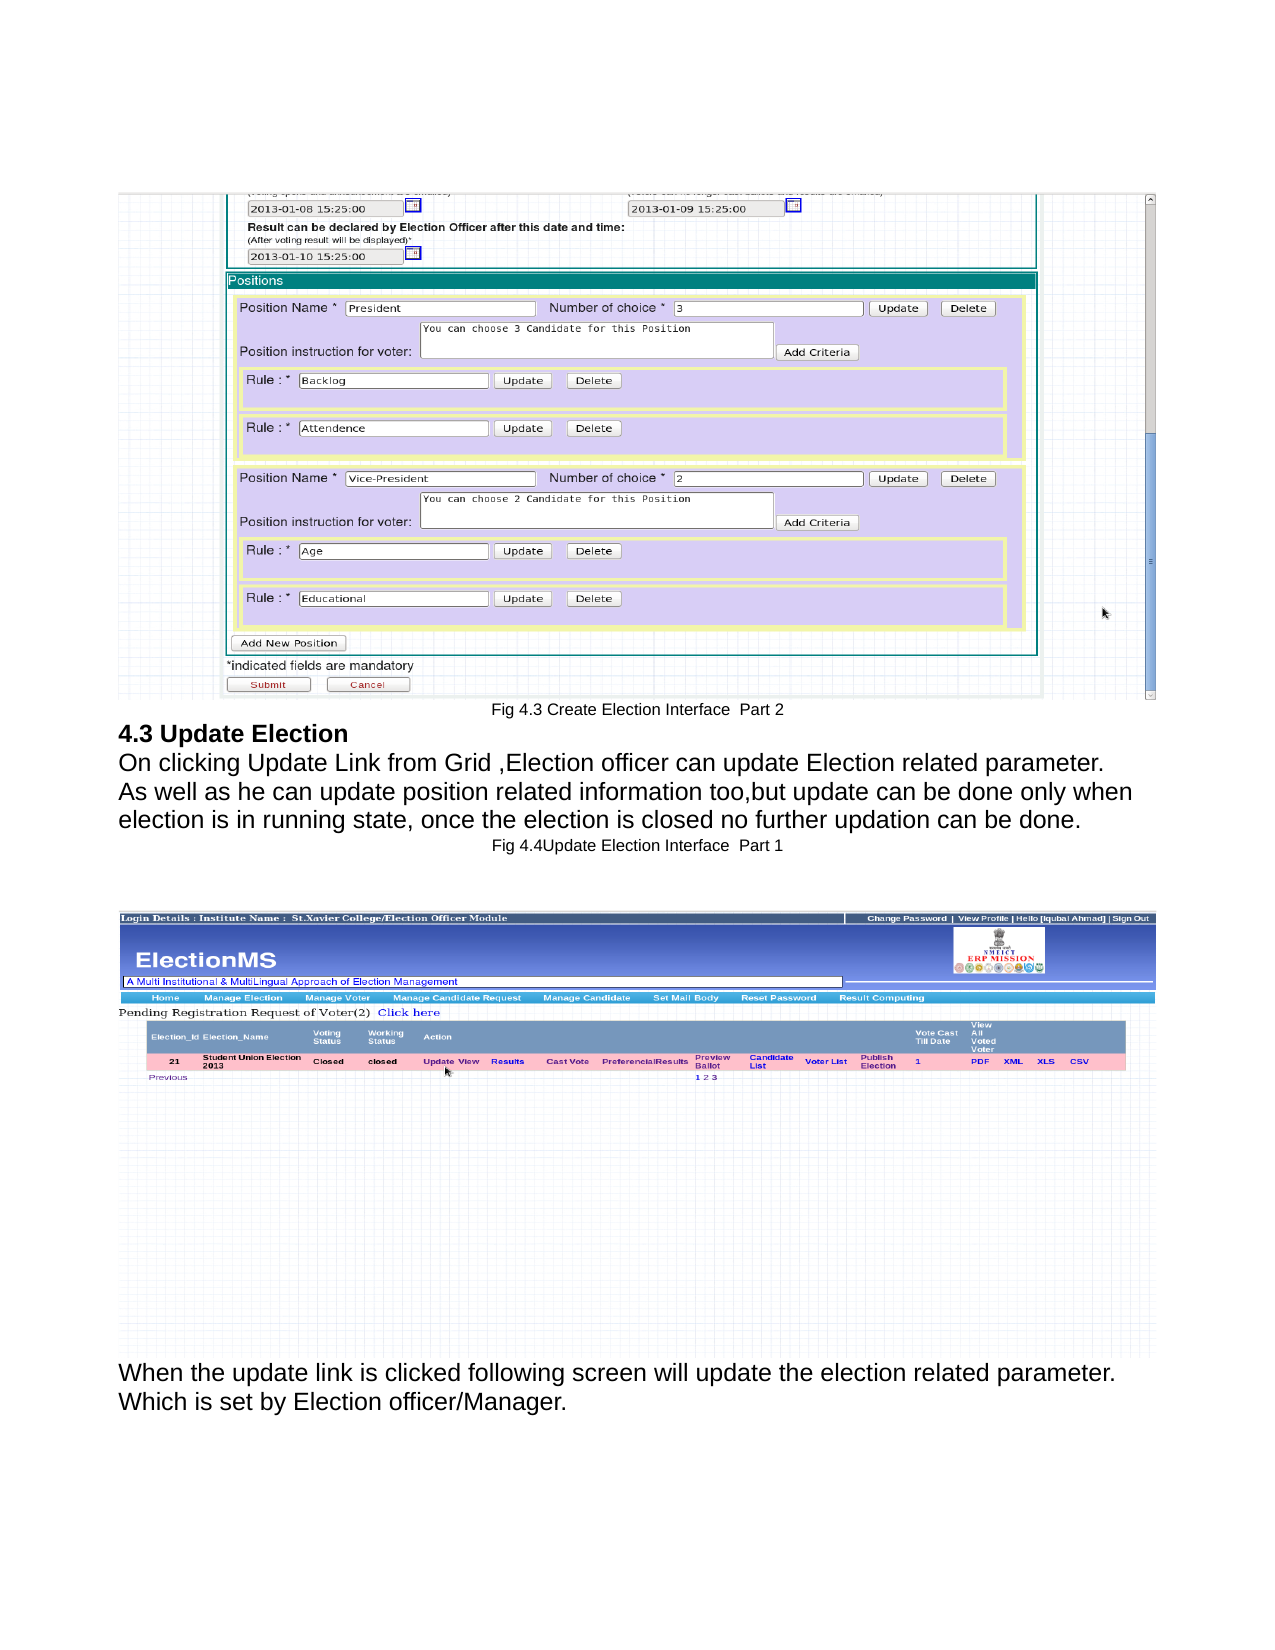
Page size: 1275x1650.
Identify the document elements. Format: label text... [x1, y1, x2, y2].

text When the update link is clicked following screen will update the election related parameter. [118, 1358, 1157, 1387]
picture [118, 910, 1157, 1358]
text 4.3 Update Election [118, 719, 1157, 748]
picture [118, 191, 1156, 700]
text On clicking Update Link from Grid ,Election officer can update Election related parameter. [118, 748, 1157, 777]
text [118, 884, 1157, 910]
text Which is set by Election officer/Manager. [118, 1387, 1157, 1416]
text Fig 4.3 Create Election Interface Part 2 [118, 176, 1157, 719]
text As well as he can update position related information too,but update can be done only when election is in running state, once the election is closed no further updation can be done. [118, 777, 1157, 834]
text Fig 4.4Update Election Interface Part 1 [118, 834, 1157, 855]
